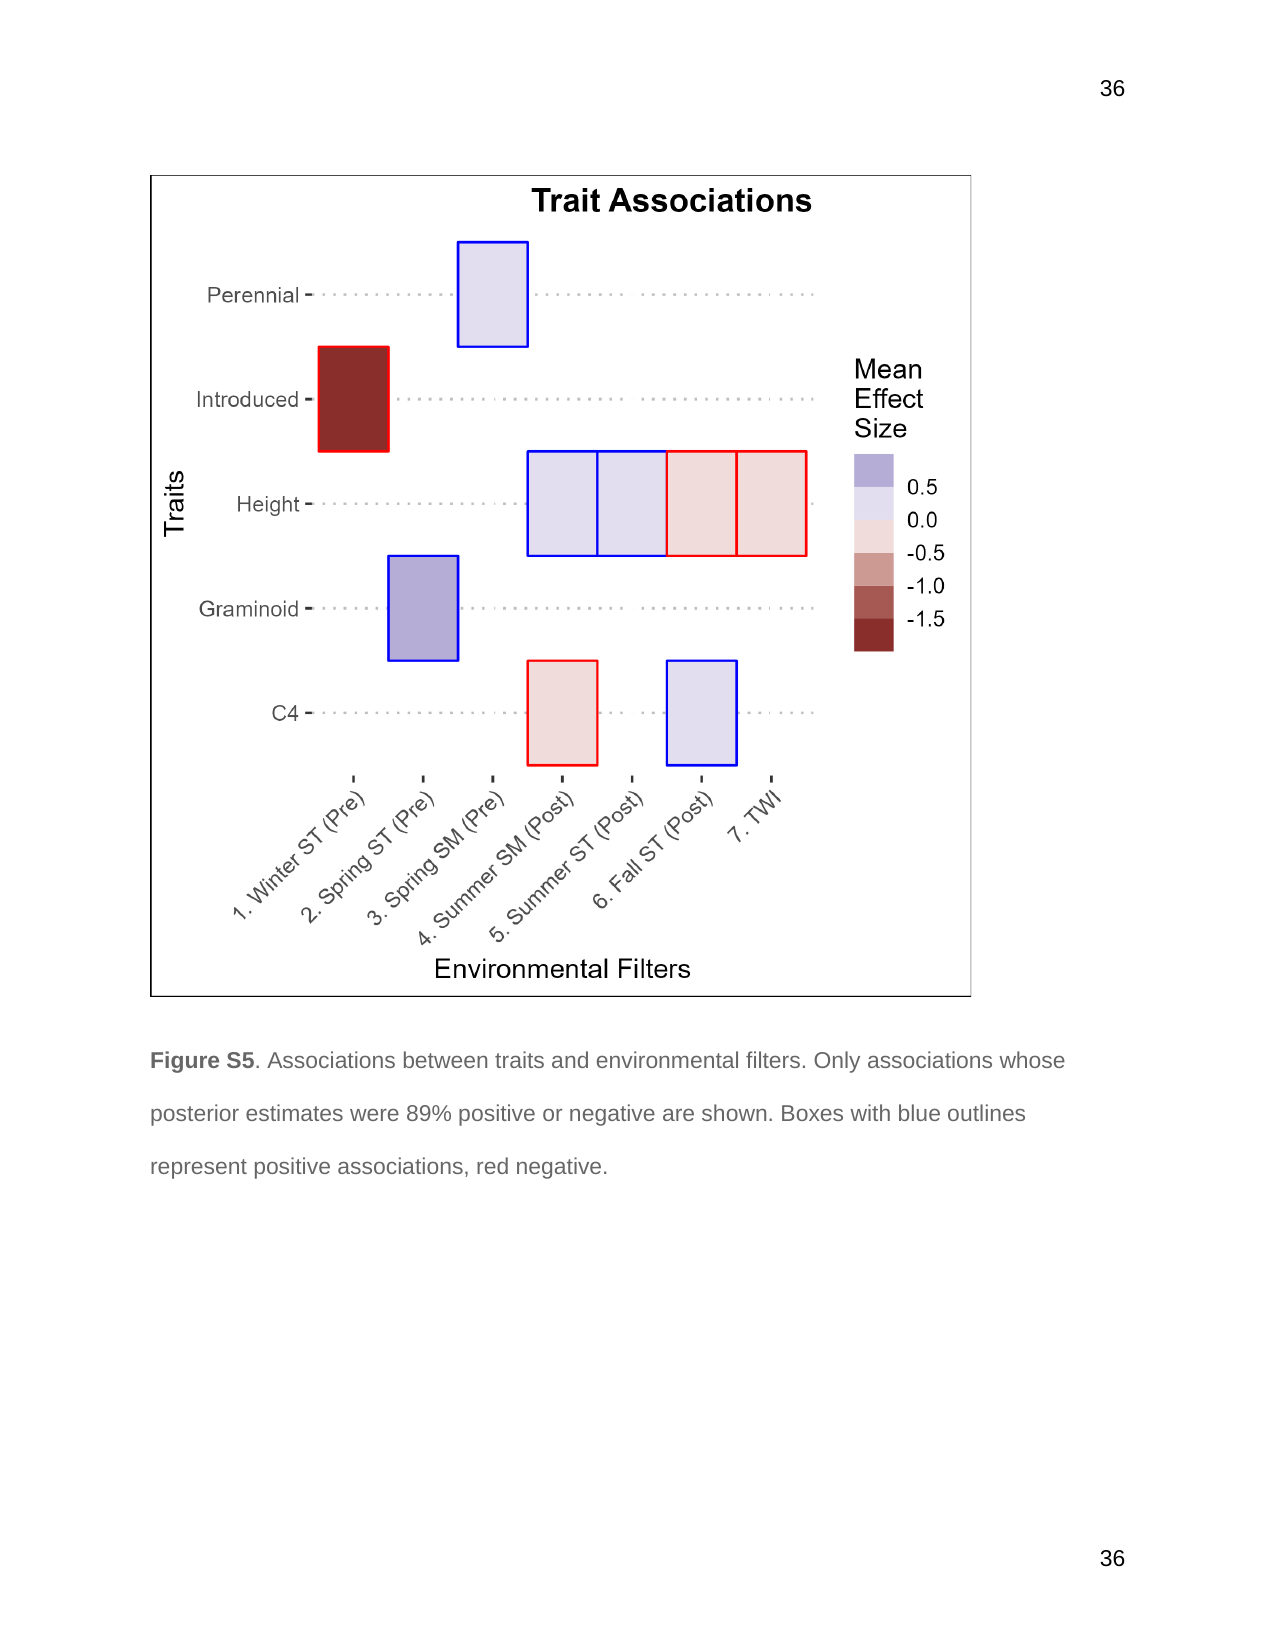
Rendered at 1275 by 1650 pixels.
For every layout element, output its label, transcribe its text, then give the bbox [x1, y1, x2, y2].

picture [150, 175, 972, 997]
subtitle Figure S5. Associations between traits and environmental filters. Only associations whose posterior estimates were 89% positive or negative are shown. Boxes with blue outlines represent positive associations, red negative. [150, 1047, 1125, 1179]
